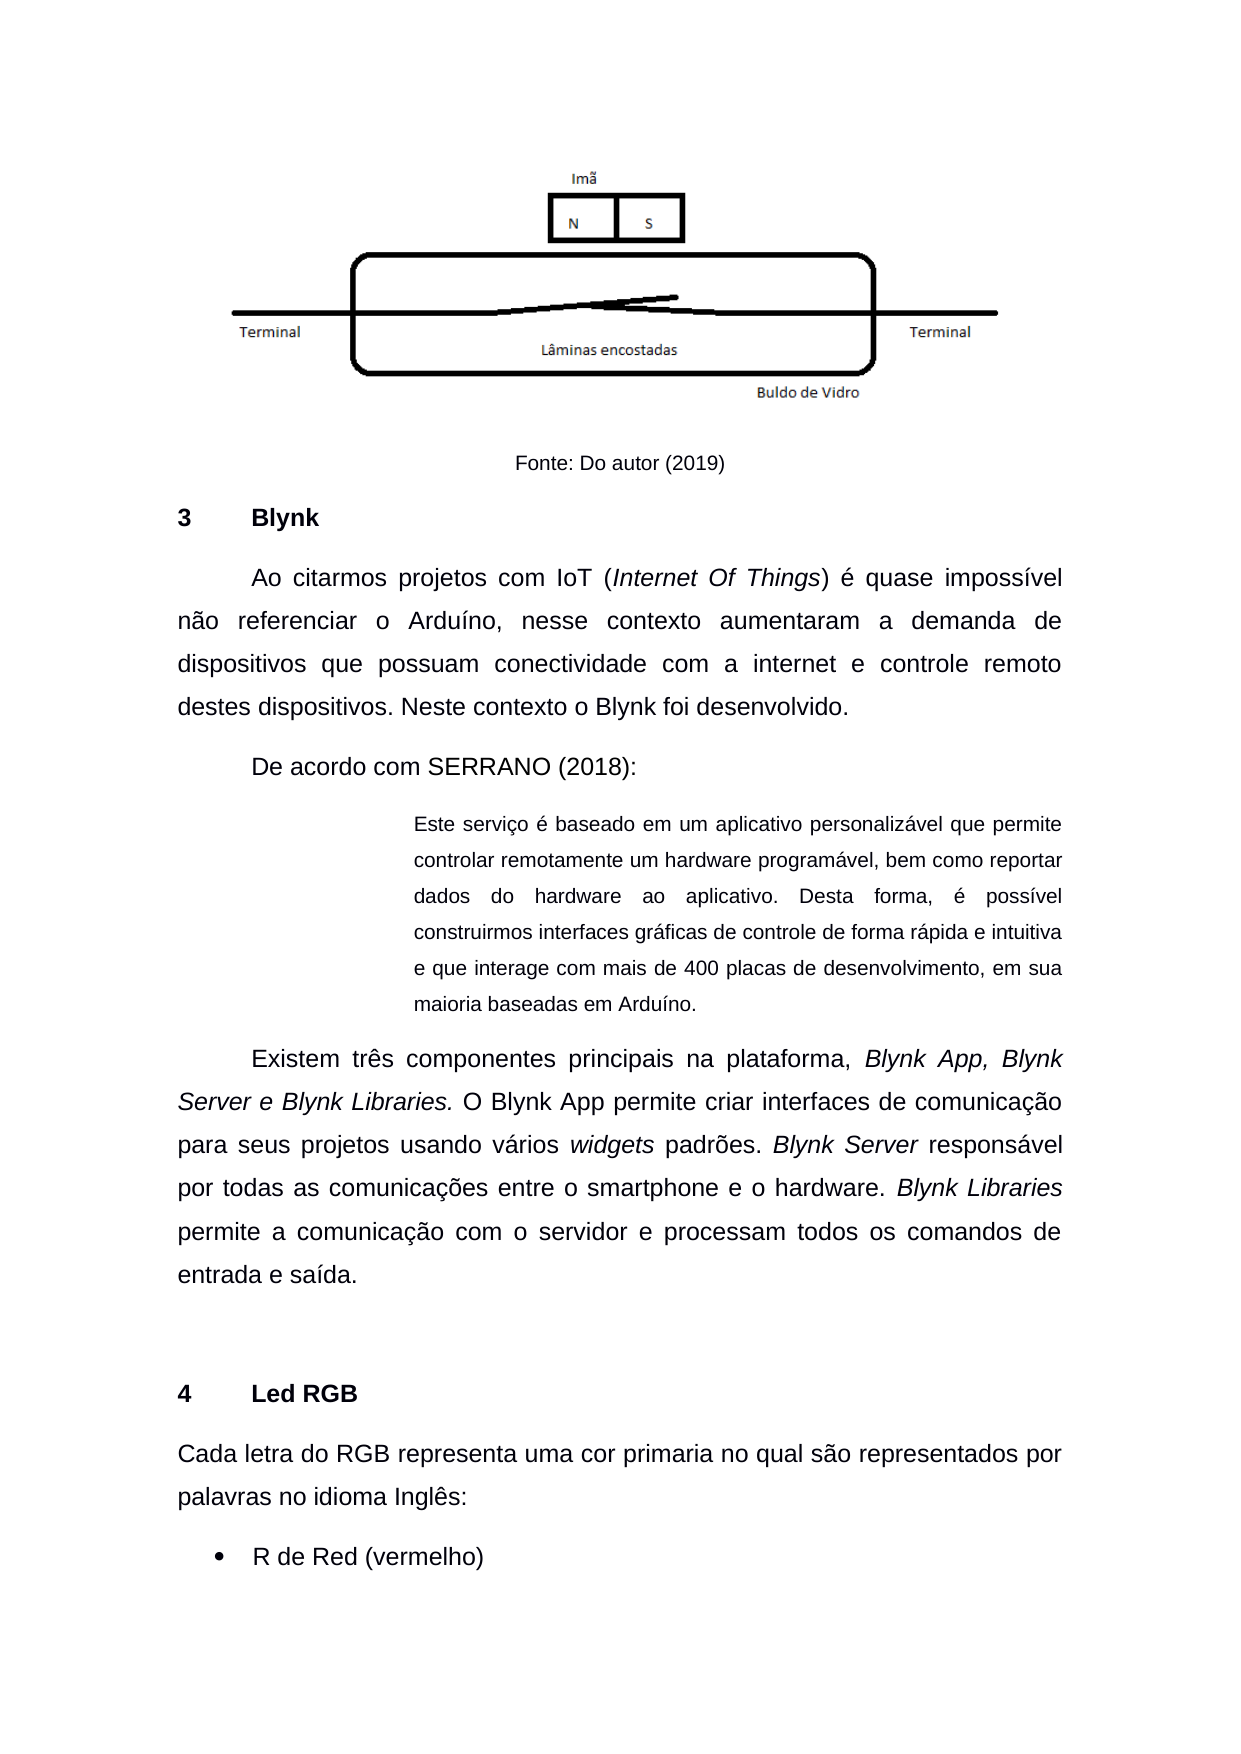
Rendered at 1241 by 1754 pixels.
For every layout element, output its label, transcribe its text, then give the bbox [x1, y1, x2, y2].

text De acordo com SERRANO (2018): [177, 752, 1063, 781]
text Ao citarmos projetos com IoT (Internet Of Things) é quase impossível não referenciar o Arduíno, nesse contexto aumentaram a demanda de dispositivos que possuam conectividade com a internet e controle remoto destes dispositivos. Neste contexto o Blynk foi desenvolvido. [177, 563, 1063, 721]
text 3 Blynk [177, 503, 1063, 532]
text Fonte: Do autor (2019) [177, 450, 1063, 474]
text Este serviço é baseado em um aplicativo personalizável que permite controlar remotamente um hardware programável, bem como reportar dados do hardware ao aplicativo. Desta forma, é possível construirmos interfaces gráficas de controle de forma rápida e intuitiva e que interage com mais de 400 placas de desenvolvimento, em sua maioria baseadas em Arduíno. [413, 812, 1063, 1015]
text Existem três componentes principais na plataforma, Blynk App, Blynk Server e Blynk Libraries. O Blynk App permite criar interfaces de comunicação para seus projetos usando vários widgets padrões. Blynk Server responsável por todas as comunicações entre o smartphone e o hardware. Blynk Libraries permite a comunicação com o servidor e processam todos os comandos de entrada e saída. [177, 1044, 1063, 1288]
picture [177, 147, 1064, 420]
text Cada letra do RGB representa uma cor primaria no qual são representados por palavras no idioma Inglês: [177, 1439, 1063, 1511]
list R de Red (vermelho) [215, 1542, 1063, 1571]
text 4 Led RGB [177, 1379, 1063, 1408]
